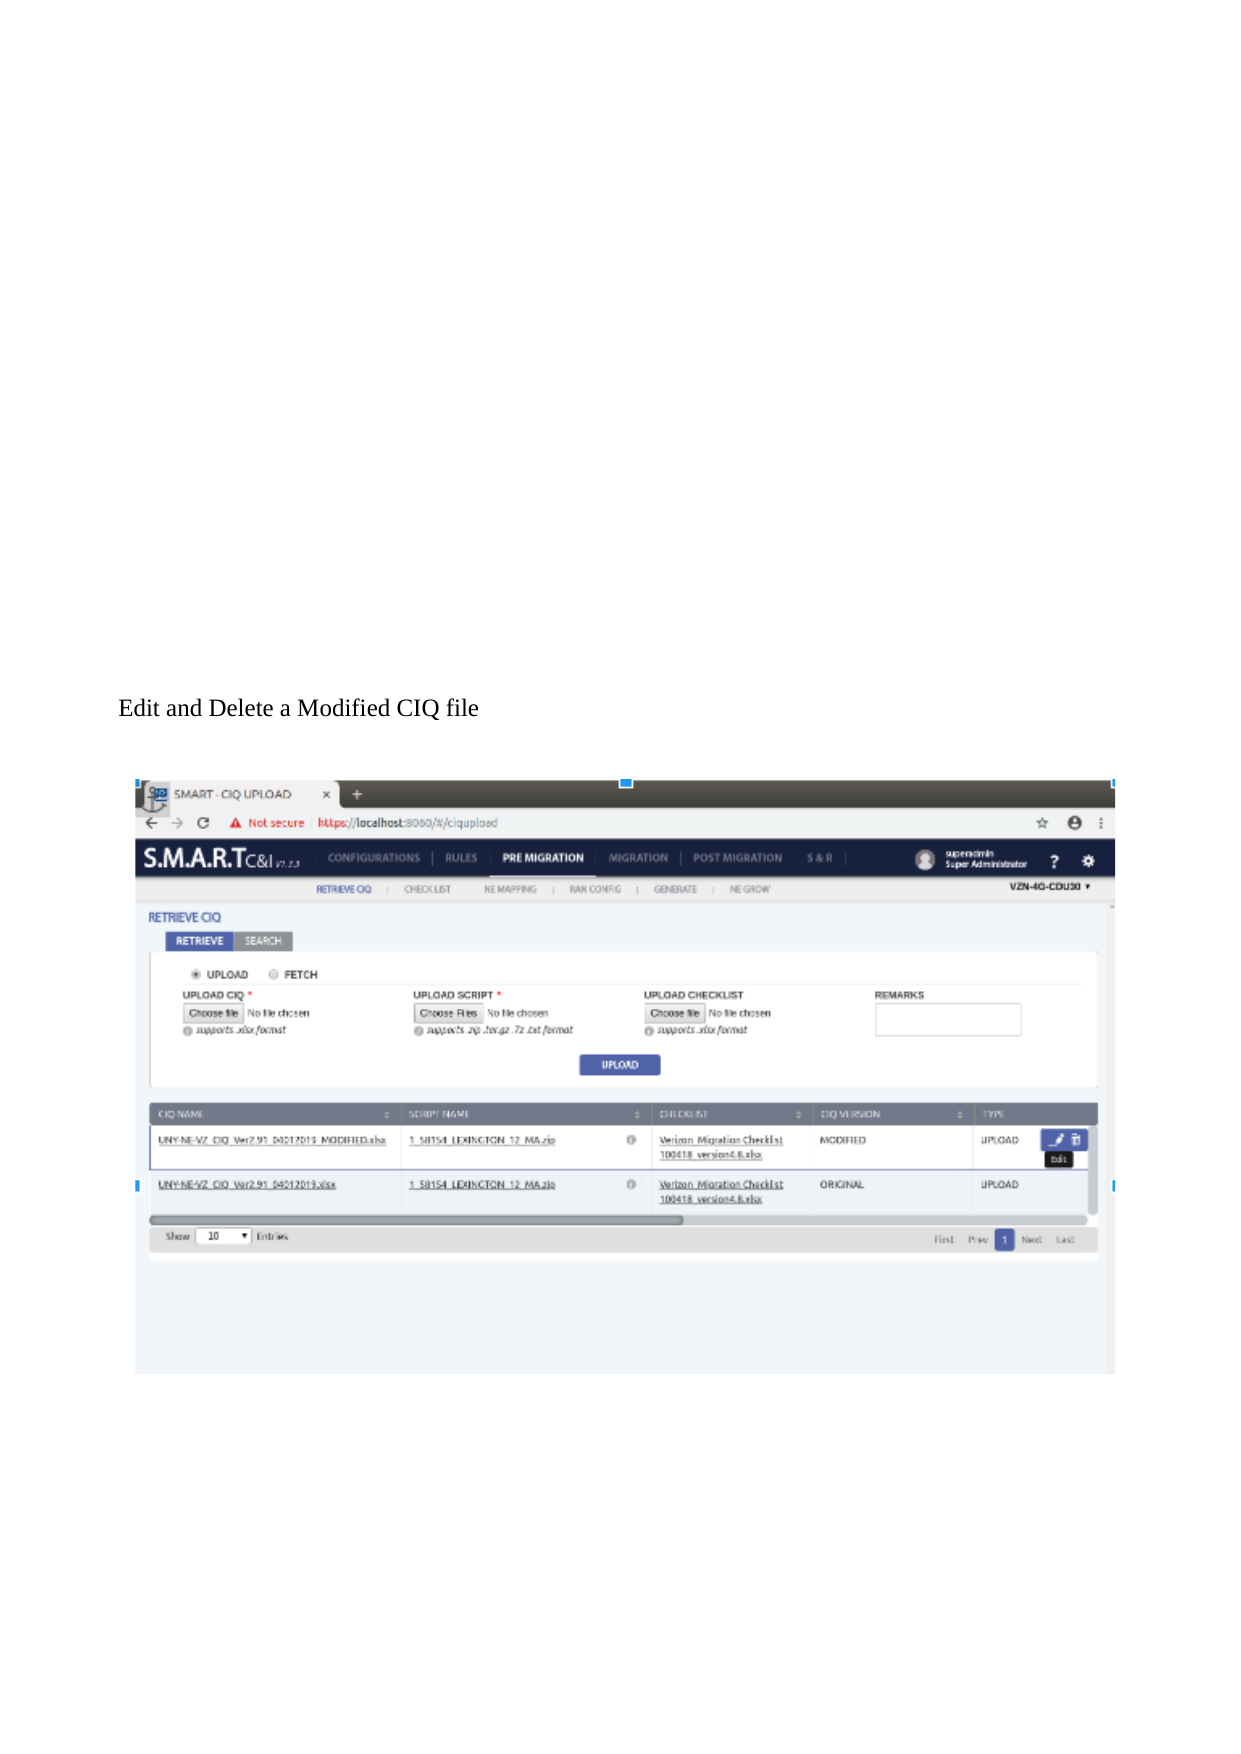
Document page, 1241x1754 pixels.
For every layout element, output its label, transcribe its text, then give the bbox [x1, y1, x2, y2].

picture [135, 779, 1116, 1374]
text Edit and Delete a Modified CIQ file [118, 693, 1122, 722]
